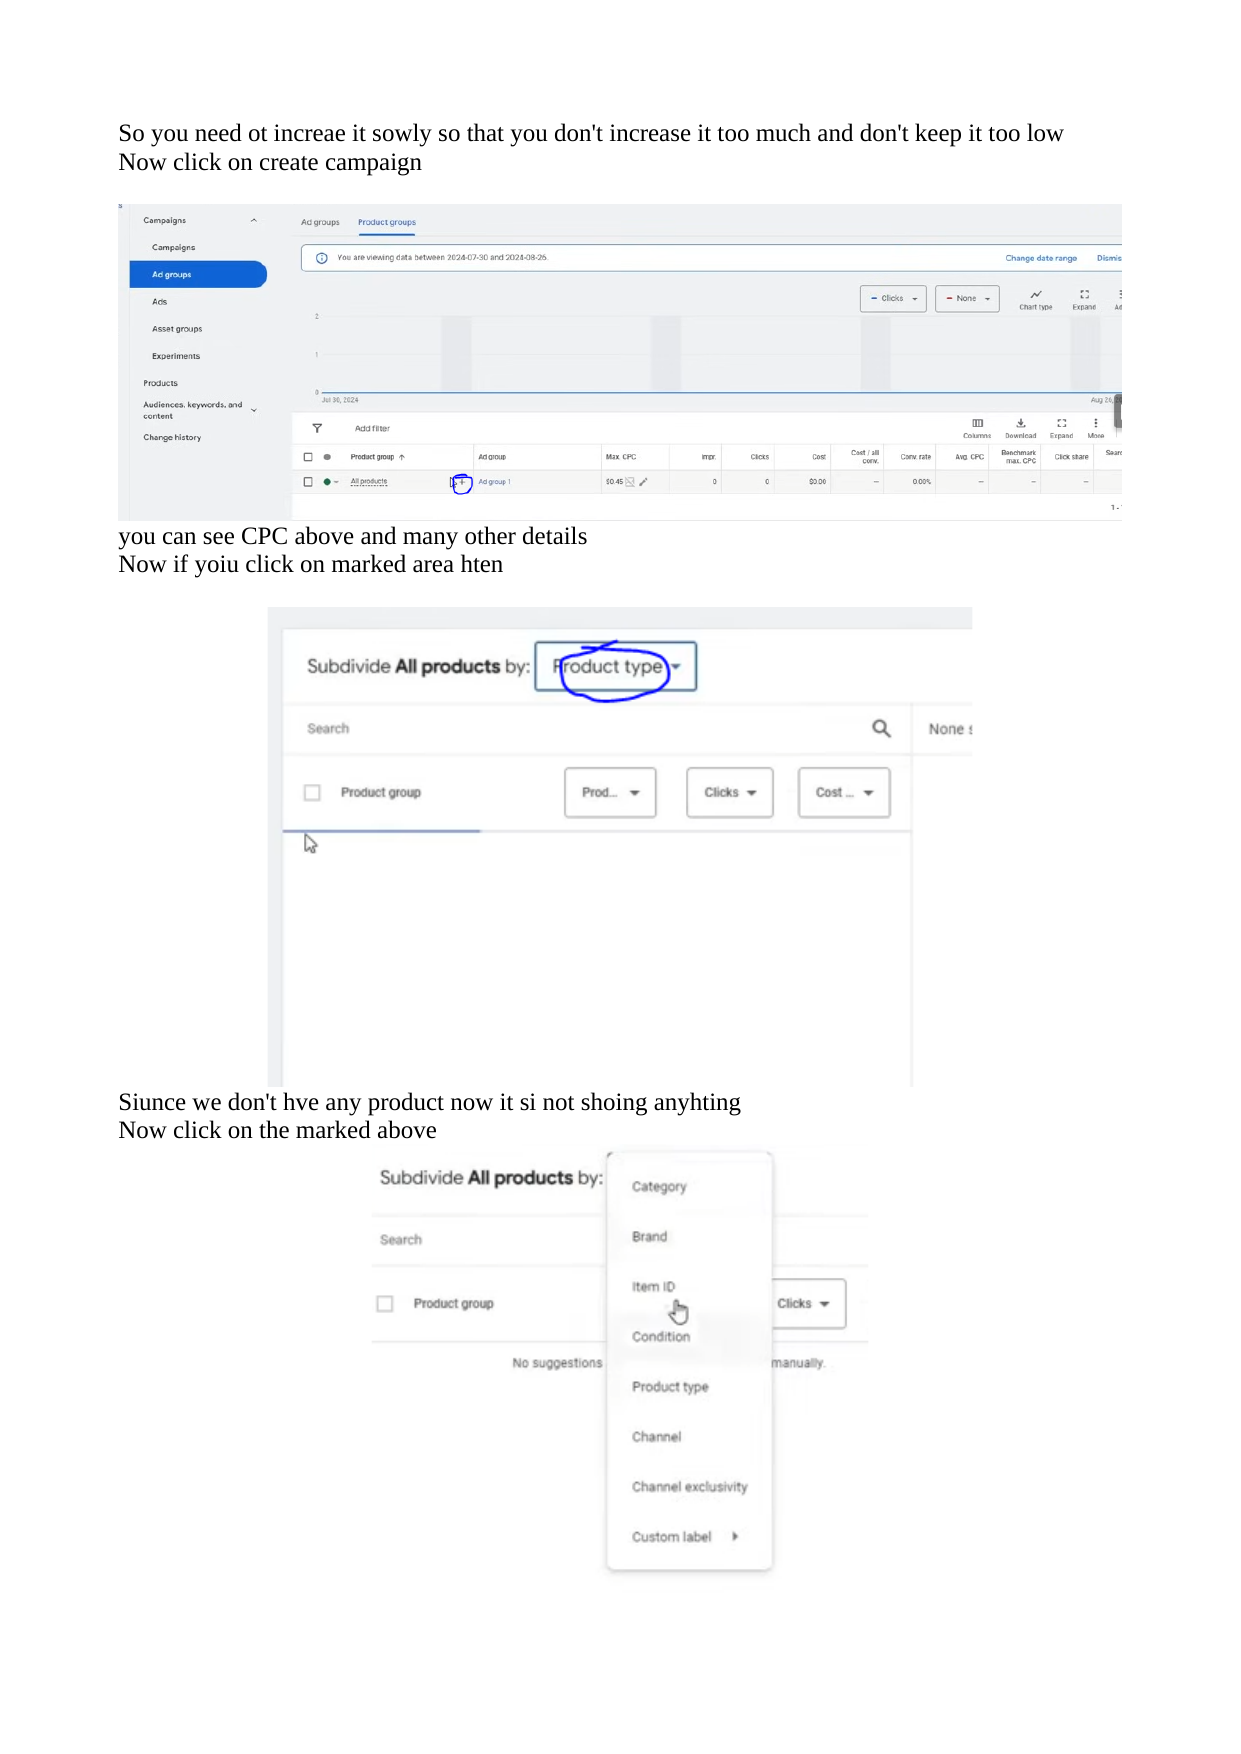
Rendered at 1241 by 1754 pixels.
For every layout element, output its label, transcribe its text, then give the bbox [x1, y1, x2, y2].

text Now click on the marked above [118, 1116, 1122, 1144]
text Siunce we don't hve any product now it si not shoing anyhting [118, 607, 1122, 1116]
text you can see CPC above and many other details [118, 521, 1122, 549]
text So you need ot increae it sowly so that you don't increase it too much and don't keep it too low [118, 118, 1122, 147]
picture [371, 1144, 869, 1593]
picture [118, 204, 1122, 521]
picture [267, 607, 973, 1087]
text Now if yoiu click on marked area hten [118, 549, 1122, 578]
text Now click on create campaign [118, 147, 1122, 176]
